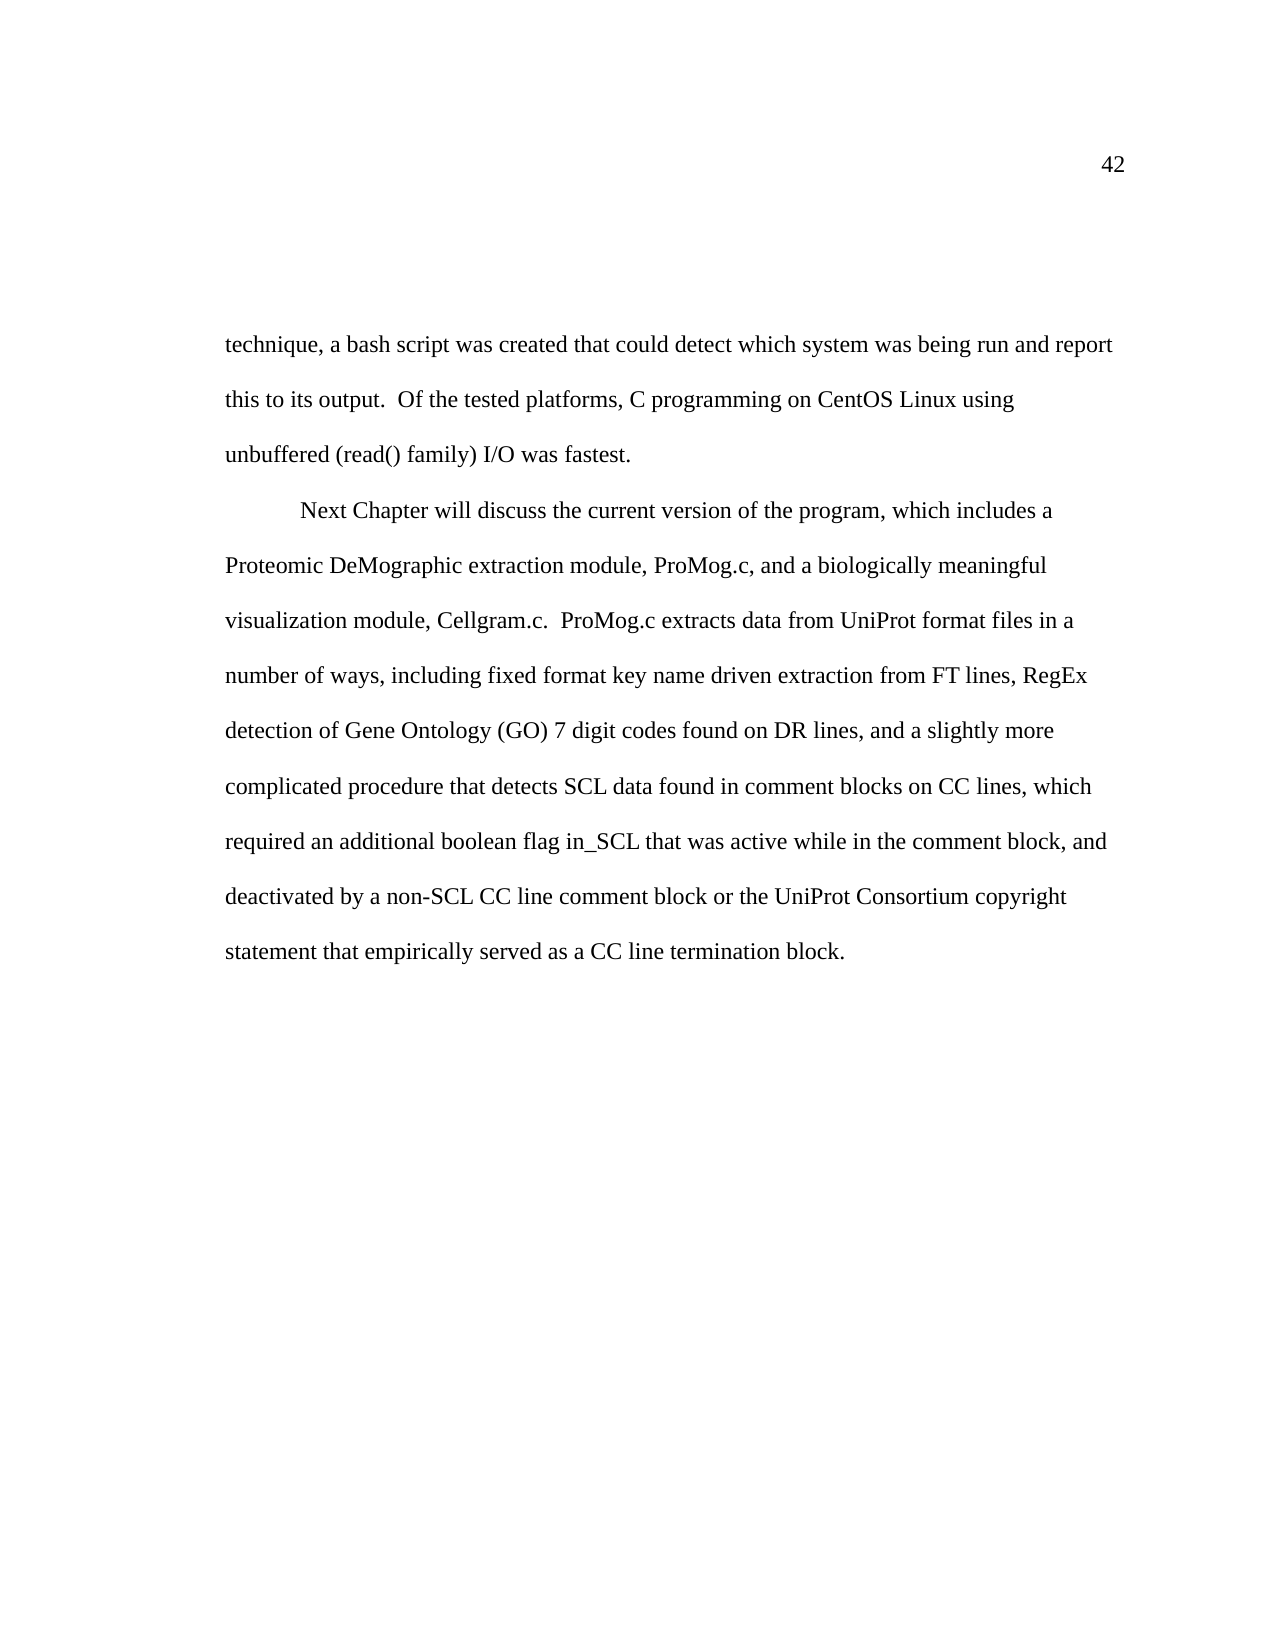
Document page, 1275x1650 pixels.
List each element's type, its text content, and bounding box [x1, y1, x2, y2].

text Next Chapter will discuss the current version of the program, which includes a Proteomic DeMographic extraction module, ProMog.c, and a biologically meaningful visualization module, Cellgram.c. ProMog.c extracts data from UniProt format files in a number of ways, including fixed format key name driven extraction from FT lines, RegEx detection of Gene Ontology (GO) 7 digit codes found on DR lines, and a slightly more complicated procedure that detects SCL data found in comment blocks on CC lines, which required an additional boolean flag in_SCL that was active while in the comment block, and deactivated by a non-SCL CC line comment block or the UniProt Consortium copyright statement that empirically served as a CC line termination block. [225, 496, 1125, 965]
text technique, a bash script was created that could detect which system was being run and report this to its output. Of the tested platforms, C programming on CentOS Linux using unbuffered (read() family) I/O was fastest. [225, 330, 1125, 468]
